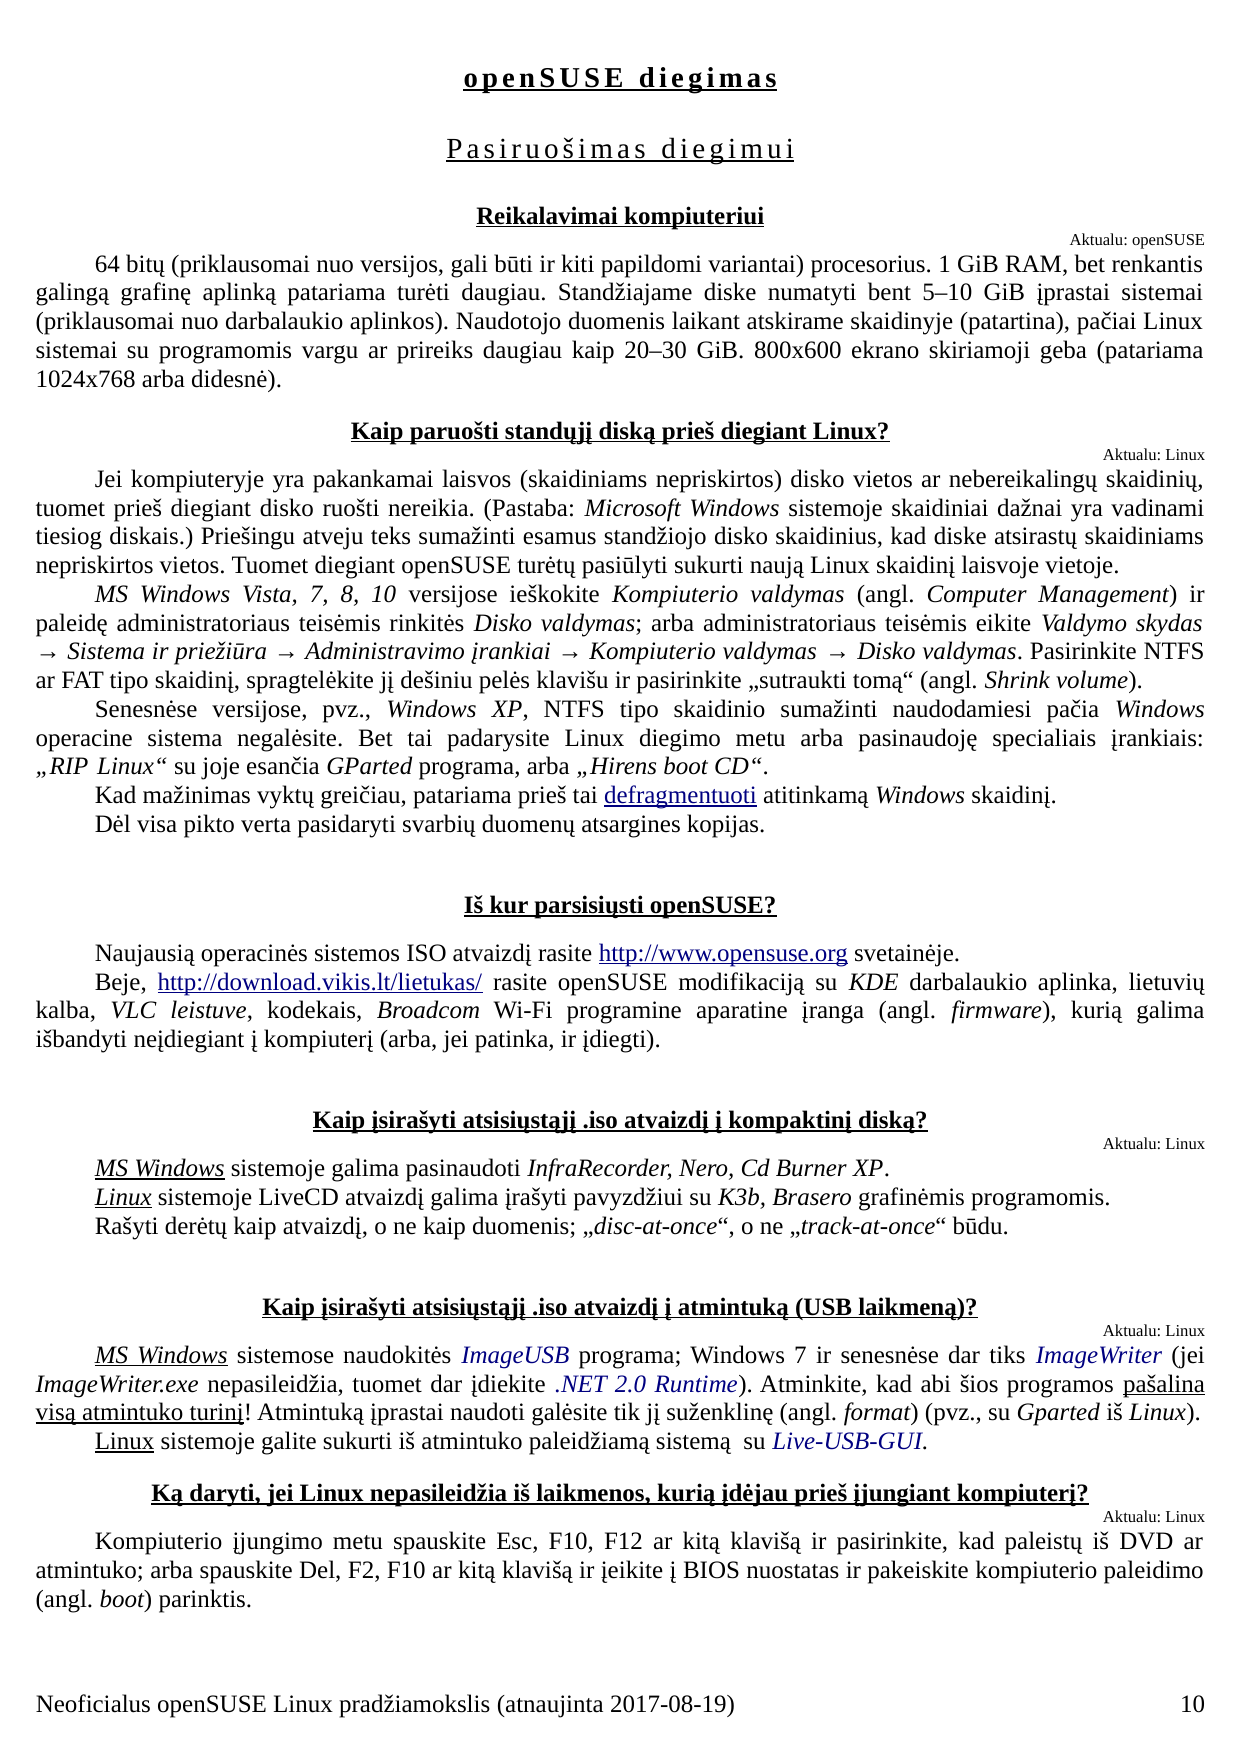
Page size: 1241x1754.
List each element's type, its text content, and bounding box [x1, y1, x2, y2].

text Reikalavimai kompiuteriui [35, 201, 1205, 229]
text Ką daryti, jei Linux nepasileidžia iš laikmenos, kurią įdėjau prieš įjungiant kompiuterį? [35, 1478, 1205, 1507]
text Aktualu: openSUSE [35, 229, 1205, 249]
text Naujausią operacinės sistemos ISO atvaizdį rasite http://www.opensuse.org svetainėje. [35, 938, 1205, 967]
text Beje, http://download.vikis.lt/lietukas/ rasite openSUSE modifikaciją su KDE darbalaukio aplinka, lietuvių kalba, VLC leistuve, kodekais, Broadcom Wi-Fi programine aparatine įranga (angl. firmware), kurią galima išbandyti neįdiegiant į kompiuterį (arba, jei patinka, ir įdiegti). [35, 967, 1205, 1053]
text MS Windows sistemoje galima pasinaudoti InfraRecorder, Nero, Cd Burner XP. [35, 1153, 1205, 1182]
text Kaip įsirašyti atsisiųstąjį .iso atvaizdį į atmintuką (USB laikmeną)? [35, 1292, 1205, 1321]
text Iš kur parsisiųsti openSUSE? [35, 890, 1205, 919]
text Linux sistemoje LiveCD atvaizdį galima įrašyti pavyzdžiui su K3b, Brasero grafinėmis programomis. [35, 1182, 1205, 1211]
text Kaip paruošti standųjį diską prieš diegiant Linux? [35, 416, 1205, 445]
text Jei kompiuteryje yra pakankamai laisvos (skaidiniams nepriskirtos) disko vietos ar nebereikalingų skaidinių, tuomet prieš diegiant disko ruošti nereikia. (Pastaba: Microsoft Windows sistemoje skaidiniai dažnai yra vadinami tiesiog diskais.) Priešingu atveju teks sumažinti esamus standžiojo disko skaidinius, kad diske atsirastų skaidiniams nepriskirtos vietos. Tuomet diegiant openSUSE turėtų pasiūlyti sukurti naują Linux skaidinį laisvoje vietoje. [35, 464, 1205, 579]
text Aktualu: Linux [35, 1134, 1205, 1153]
text 64 bitų (priklausomai nuo versijos, gali būti ir kiti papildomi variantai) procesorius. 1 GiB RAM, bet renkantis galingą grafinę aplinką patariama turėti daugiau. Standžiajame diske numatyti bent 5–10 GiB įprastai sistemai (priklausomai nuo darbalaukio aplinkos). Naudotojo duomenis laikant atskirame skaidinyje (patartina), pačiai Linux sistemai su programomis vargu ar prireiks daugiau kaip 20–30 GiB. 800x600 ekrano skiriamoji geba (patariama 1024x768 arba didesnė). [35, 249, 1205, 392]
text MS Windows sistemose naudokitės ImageUSB programa; Windows 7 ir senesnėse dar tiks ImageWriter (jei ImageWriter.exe nepasileidžia, tuomet dar įdiekite .NET 2.0 Runtime). Atminkite, kad abi šios programos pašalina visą atmintuko turinį! Atmintuką įprastai naudoti galėsite tik jį suženklinę (angl. format) (pvz., su Gparted iš Linux). [35, 1340, 1205, 1426]
text Dėl visa pikto verta pasidaryti svarbių duomenų atsargines kopijas. [35, 809, 1205, 838]
text Linux sistemoje galite sukurti iš atmintuko paleidžiamą sistemą su Live-USB-GUI. [35, 1426, 1205, 1455]
text Rašyti derėtų kaip atvaizdį, o ne kaip duomenis; „disc-at-once“, o ne „track-at-once“ būdu. [35, 1211, 1205, 1239]
text Kaip įsirašyti atsisiųstąjį .iso atvaizdį į kompaktinį diską? [35, 1105, 1205, 1134]
subtitle openSUSE diegimas [35, 60, 1205, 93]
text Kompiuterio įjungimo metu spauskite Esc, F10, F12 ar kitą klavišą ir pasirinkite, kad paleistų iš DVD ar atmintuko; arba spauskite Del, F2, F10 ar kitą klavišą ir įeikite į BIOS nuostatas ir pakeiskite kompiuterio paleidimo (angl. boot) parinktis. [35, 1526, 1205, 1613]
text Aktualu: Linux [35, 1321, 1205, 1340]
subtitle Pasiruošimas diegimui [35, 131, 1205, 164]
text Senesnėse versijose, pvz., Windows XP, NTFS tipo skaidinio sumažinti naudodamiesi pačia Windows operacine sistema negalėsite. Bet tai padarysite Linux diegimo metu arba pasinaudoję specialiais įrankiais: „RIP Linux“ su joje esančia GParted programa, arba „Hirens boot CD“. [35, 694, 1205, 780]
text Kad mažinimas vyktų greičiau, patariama prieš tai defragmentuoti atitinkamą Windows skaidinį. [35, 780, 1205, 809]
text Aktualu: Linux [35, 1507, 1205, 1526]
text Aktualu: Linux [35, 445, 1205, 464]
text MS Windows Vista, 7, 8, 10 versijose ieškokite Kompiuterio valdymas (angl. Computer Management) ir paleidę administratoriaus teisėmis rinkitės Disko valdymas; arba administratoriaus teisėmis eikite Valdymo skydas → Sistema ir priežiūra → Administravimo įrankiai → Kompiuterio valdymas → Disko valdymas. Pasirinkite NTFS ar FAT tipo skaidinį, spragtelėkite jį dešiniu pelės klavišu ir pasirinkite „sutraukti tomą“ (angl. Shrink volume). [35, 579, 1205, 694]
